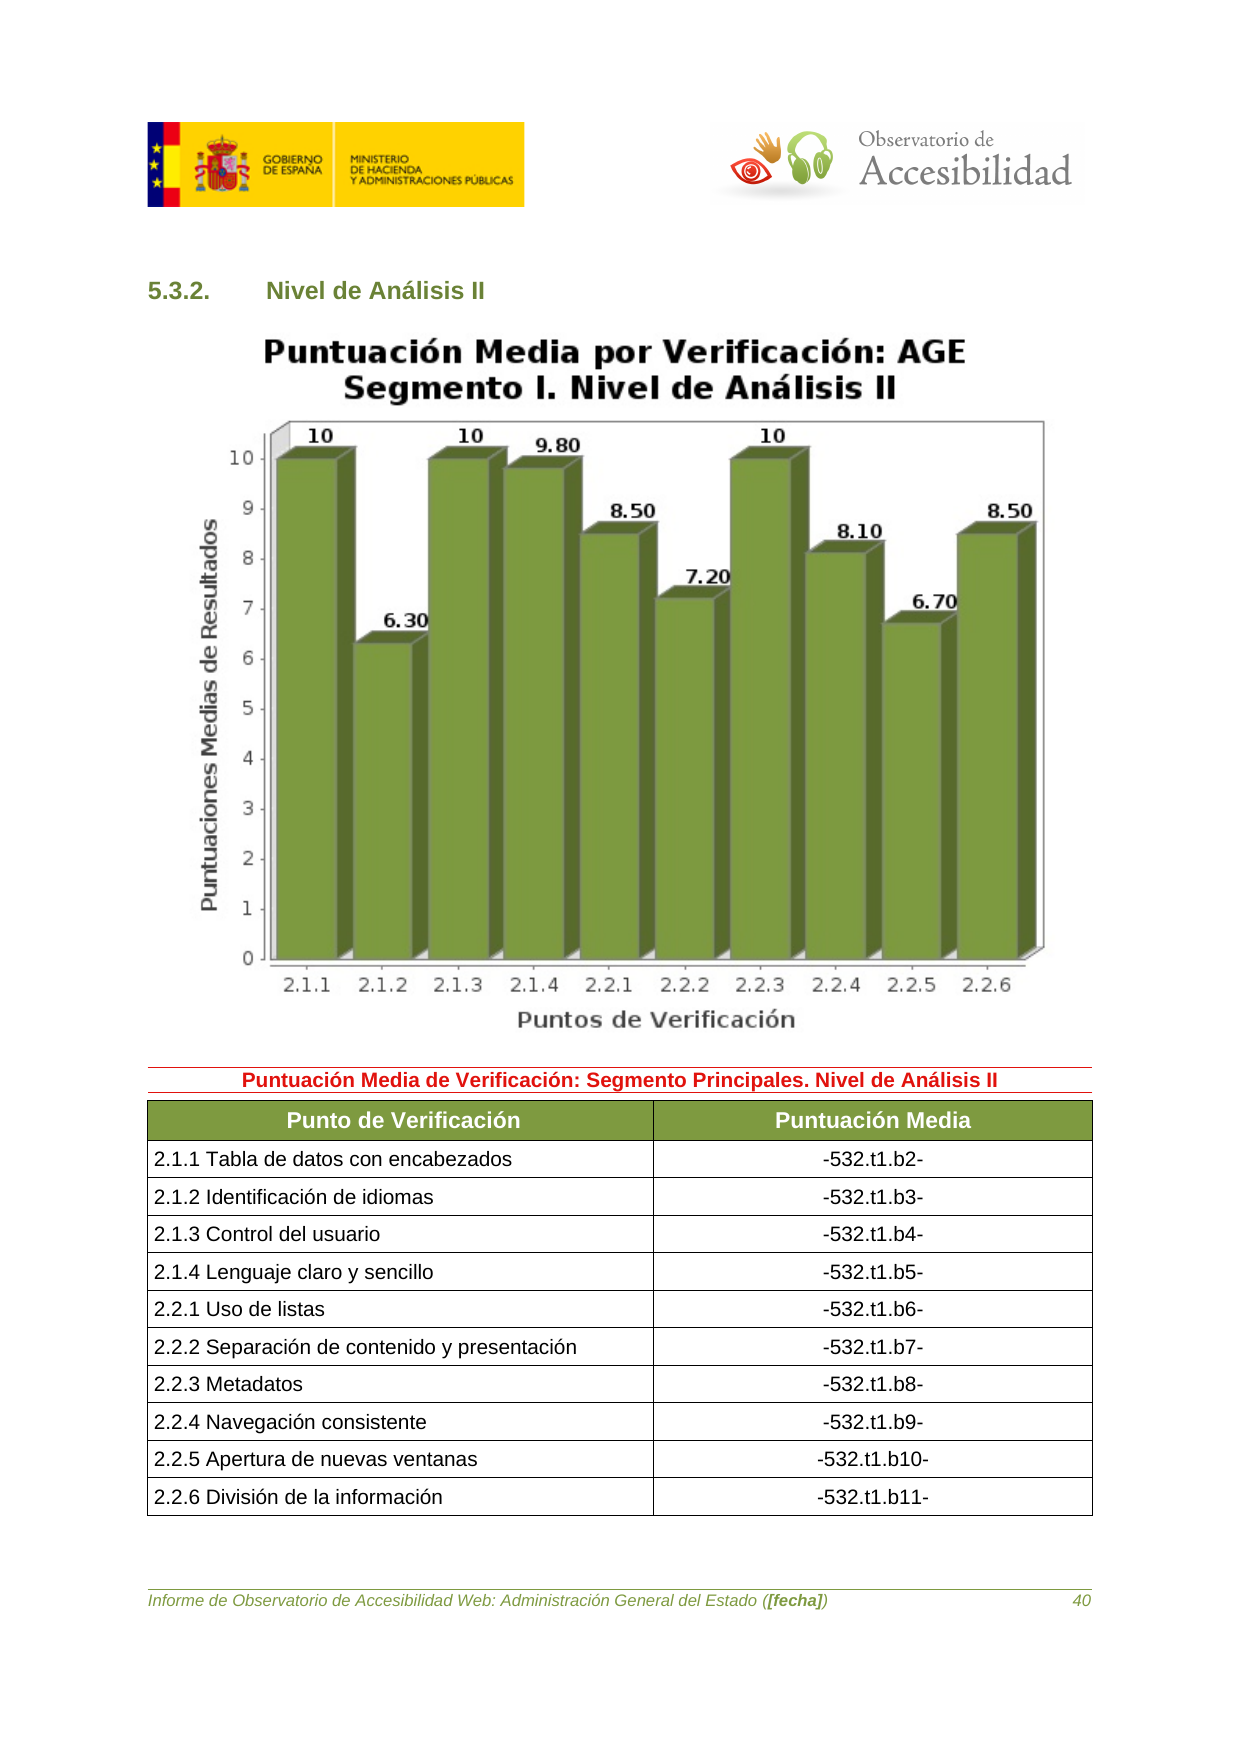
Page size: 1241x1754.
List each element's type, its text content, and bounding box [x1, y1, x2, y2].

table_cell -532.t1.b7- [654, 1328, 1092, 1365]
table_cell 2.2.4 Navegación consistente [148, 1403, 653, 1440]
table_cell -532.t1.b4- [654, 1216, 1092, 1252]
table_cell 2.2.5 Apertura de nuevas ventanas [148, 1441, 653, 1477]
picture [178, 332, 1062, 1042]
text Puntuación Media de Verificación: Segmento Principales. Nivel de Análisis II [148, 1068, 1092, 1092]
table_cell -532.t1.b6- [654, 1291, 1092, 1327]
table_cell 2.1.4 Lenguaje claro y sencillo [148, 1253, 653, 1290]
table_header Puntuación Media [654, 1101, 1092, 1140]
table_cell 2.2.1 Uso de listas [148, 1291, 653, 1327]
picture [147, 122, 525, 207]
table_cell -532.t1.b8- [654, 1366, 1092, 1402]
table_cell -532.t1.b10- [654, 1441, 1092, 1477]
picture [710, 122, 1086, 205]
table_cell -532.t1.b5- [654, 1253, 1092, 1290]
table_cell -532.t1.b2- [654, 1141, 1092, 1177]
table_cell 2.2.3 Metadatos [148, 1366, 653, 1402]
table_cell 2.1.1 Tabla de datos con encabezados [148, 1141, 653, 1177]
table_cell 2.2.6 División de la información [148, 1478, 653, 1515]
table_cell 2.1.3 Control del usuario [148, 1216, 653, 1252]
table_header Punto de Verificación [148, 1101, 653, 1140]
table_cell -532.t1.b9- [654, 1403, 1092, 1440]
table_cell 2.2.2 Separación de contenido y presentación [148, 1328, 653, 1365]
list Nivel de Análisis II [148, 276, 1092, 304]
table_cell -532.t1.b11- [654, 1478, 1092, 1515]
table_cell 2.1.2 Identificación de idiomas [148, 1178, 653, 1215]
table_cell -532.t1.b3- [654, 1178, 1092, 1215]
